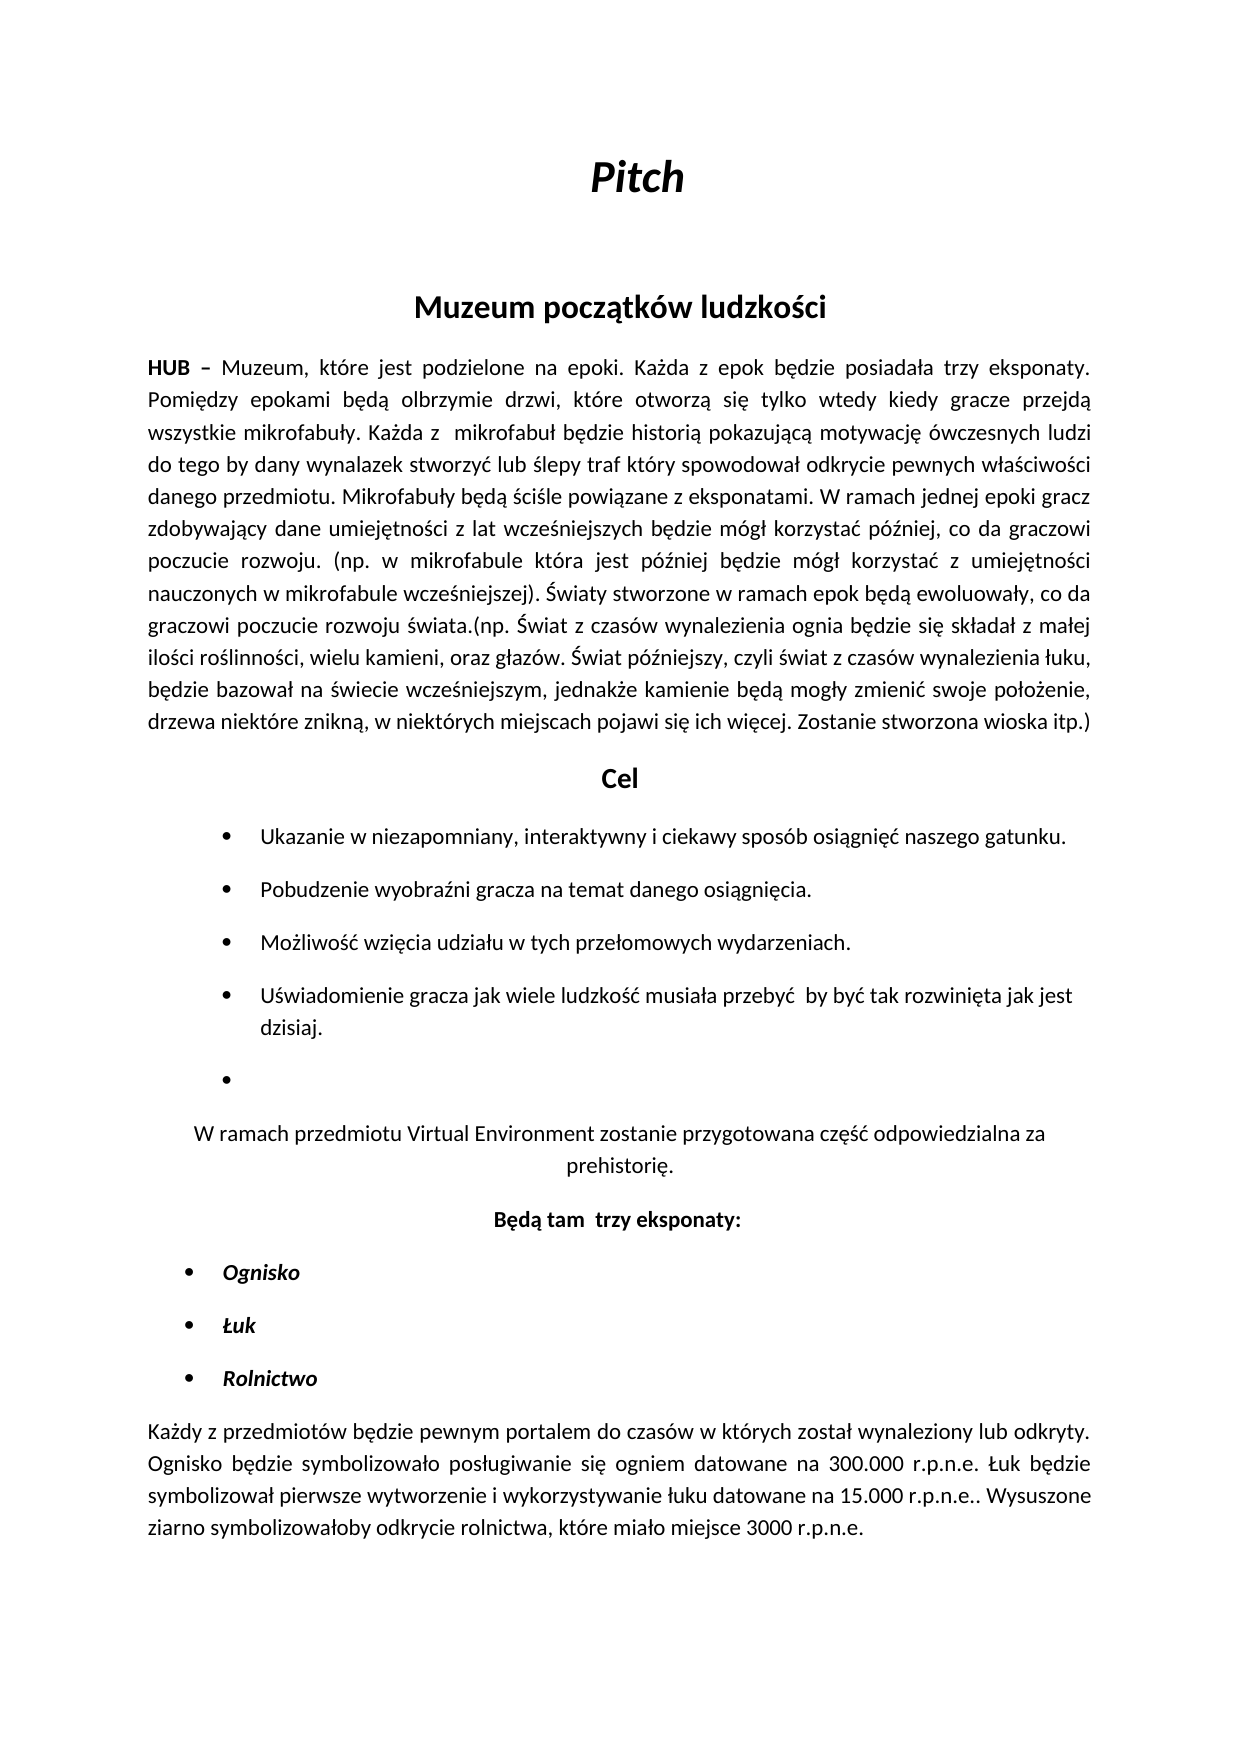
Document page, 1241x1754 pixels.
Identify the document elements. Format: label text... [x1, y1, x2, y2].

list Łuk [185, 1311, 1093, 1339]
text Muzeum początków ludzkości [148, 286, 1093, 326]
list Możliwość wzięcia udziału w tych przełomowych wydarzeniach. [223, 928, 1093, 956]
list Uświadomienie gracza jak wiele ludzkość musiała przebyć by być tak rozwinięta jak jest dzisiaj. [223, 981, 1093, 1041]
text Pitch [516, 148, 1093, 203]
text Będą tam trzy eksponaty: [148, 1205, 1093, 1233]
list Ukazanie w niezapomniany, interaktywny i ciekawy sposób osiągnięć naszego gatunku. [223, 822, 1093, 850]
list Ognisko [185, 1258, 1093, 1286]
list Pobudzenie wyobraźni gracza na temat danego osiągnięcia. [223, 875, 1093, 903]
text HUB – Muzeum, które jest podzielone na epoki. Każda z epok będzie posiadała trzy eksponaty. Pomiędzy epokami będą olbrzymie drzwi, które otworzą się tylko wtedy kiedy gracze przejdą wszystkie mikrofabuły. Każda z mikrofabuł będzie historią pokazującą motywację ówczesnych ludzi do tego by dany wynalazek stworzyć lub ślepy traf który spowodował odkrycie pewnych właściwości danego przedmiotu. Mikrofabuły będą ściśle powiązane z eksponatami. W ramach jednej epoki gracz zdobywający dane umiejętności z lat wcześniejszych będzie mógł korzystać później, co da graczowi poczucie rozwoju. (np. w mikrofabule która jest później będzie mógł korzystać z umiejętności nauczonych w mikrofabule wcześniejszej). Światy stworzone w ramach epok będą ewoluowały, co da graczowi poczucie rozwoju świata.(np. Świat z czasów wynalezienia ognia będzie się składał z małej ilości roślinności, wielu kamieni, oraz głazów. Świat późniejszy, czyli świat z czasów wynalezienia łuku, będzie bazował na świecie wcześniejszym, jednakże kamienie będą mogły zmienić swoje położenie, drzewa niektóre znikną, w niektórych miejscach pojawi się ich więcej. Zostanie stworzona wioska itp.) [148, 353, 1093, 735]
list Rolnictwo [185, 1364, 1093, 1392]
text Cel [148, 760, 1093, 796]
text Każdy z przedmiotów będzie pewnym portalem do czasów w których został wynaleziony lub odkryty. Ognisko będzie symbolizowało posługiwanie się ogniem datowane na 300.000 r.p.n.e. Łuk będzie symbolizował pierwsze wytworzenie i wykorzystywanie łuku datowane na 15.000 r.p.n.e.. Wysuszone ziarno symbolizowałoby odkrycie rolnictwa, które miało miejsce 3000 r.p.n.e. [148, 1417, 1093, 1541]
text W ramach przedmiotu Virtual Environment zostanie przygotowana część odpowiedzialna za prehistorię. [148, 1119, 1093, 1180]
